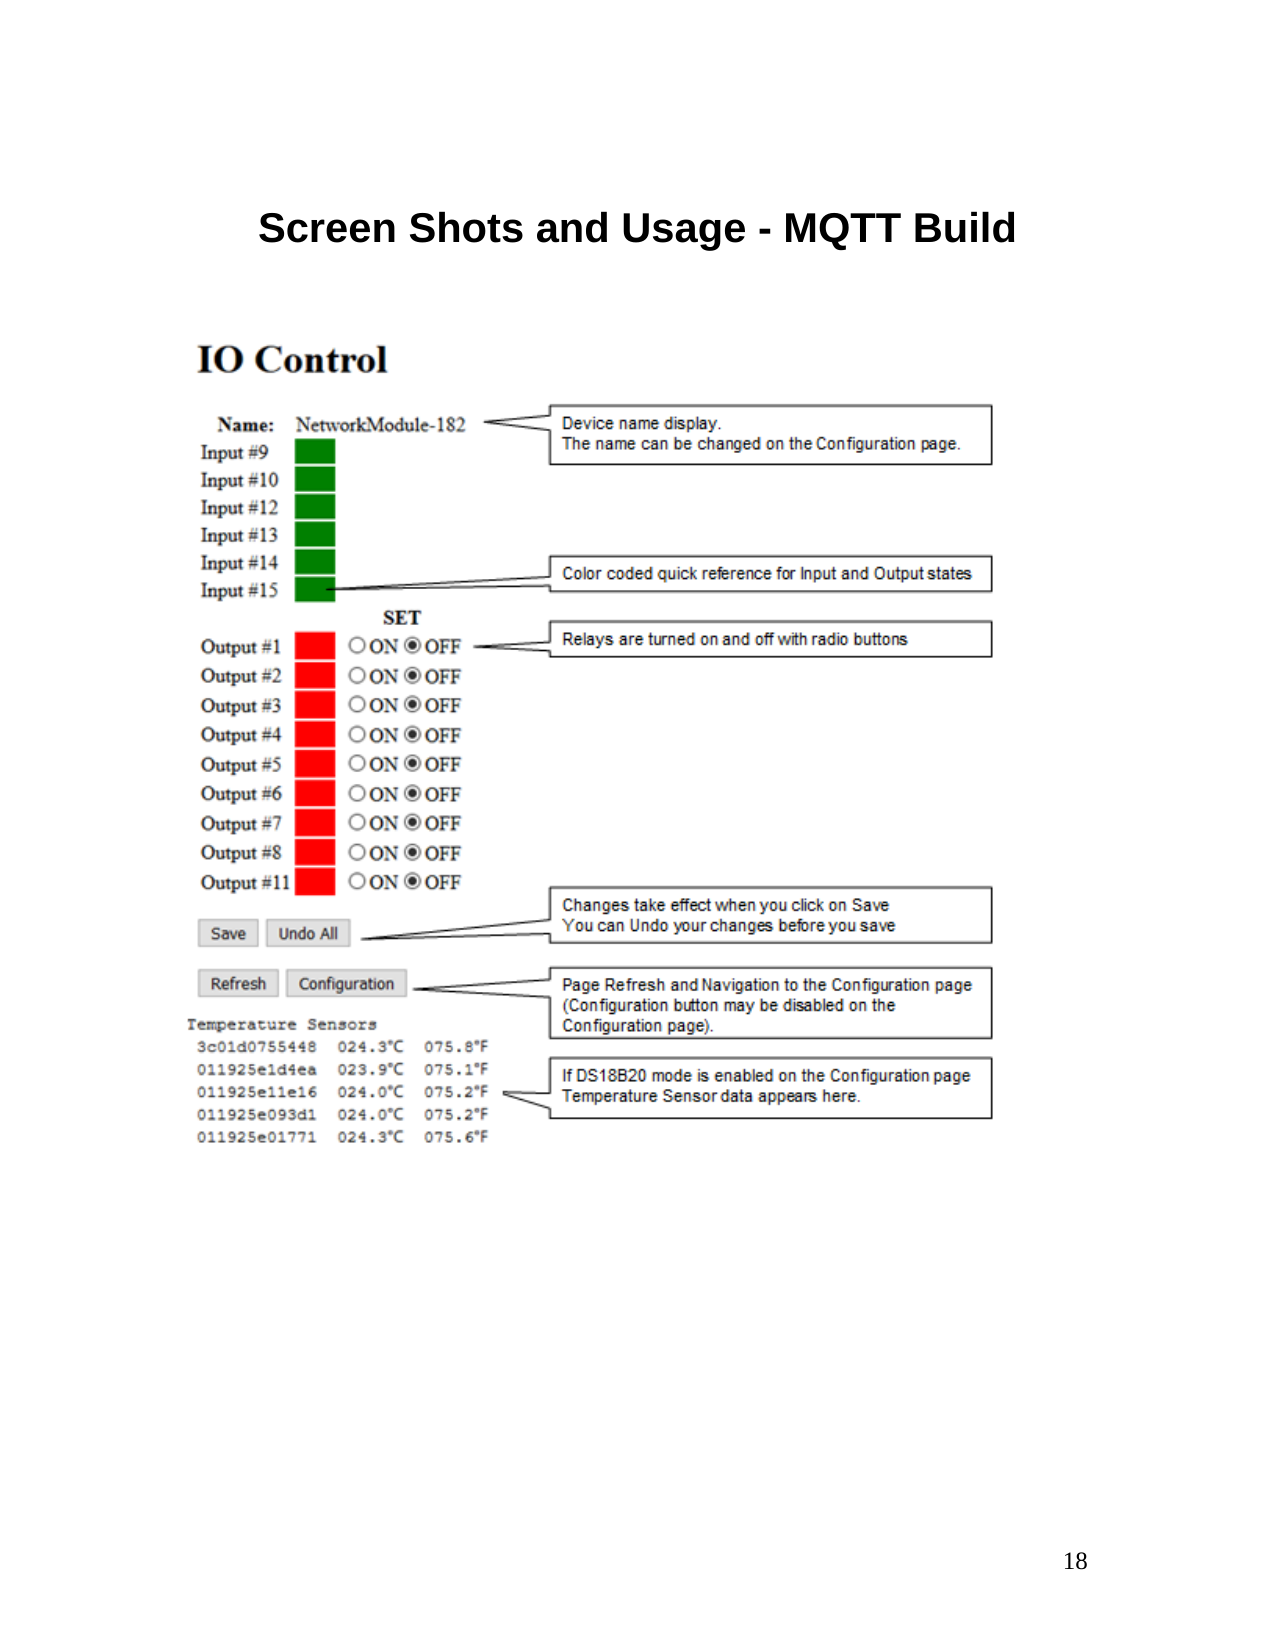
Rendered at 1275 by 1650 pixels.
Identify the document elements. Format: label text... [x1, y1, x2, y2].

subtitle Screen Shots and Usage - MQTT Build [187, 204, 1087, 252]
picture [187, 334, 1010, 1160]
